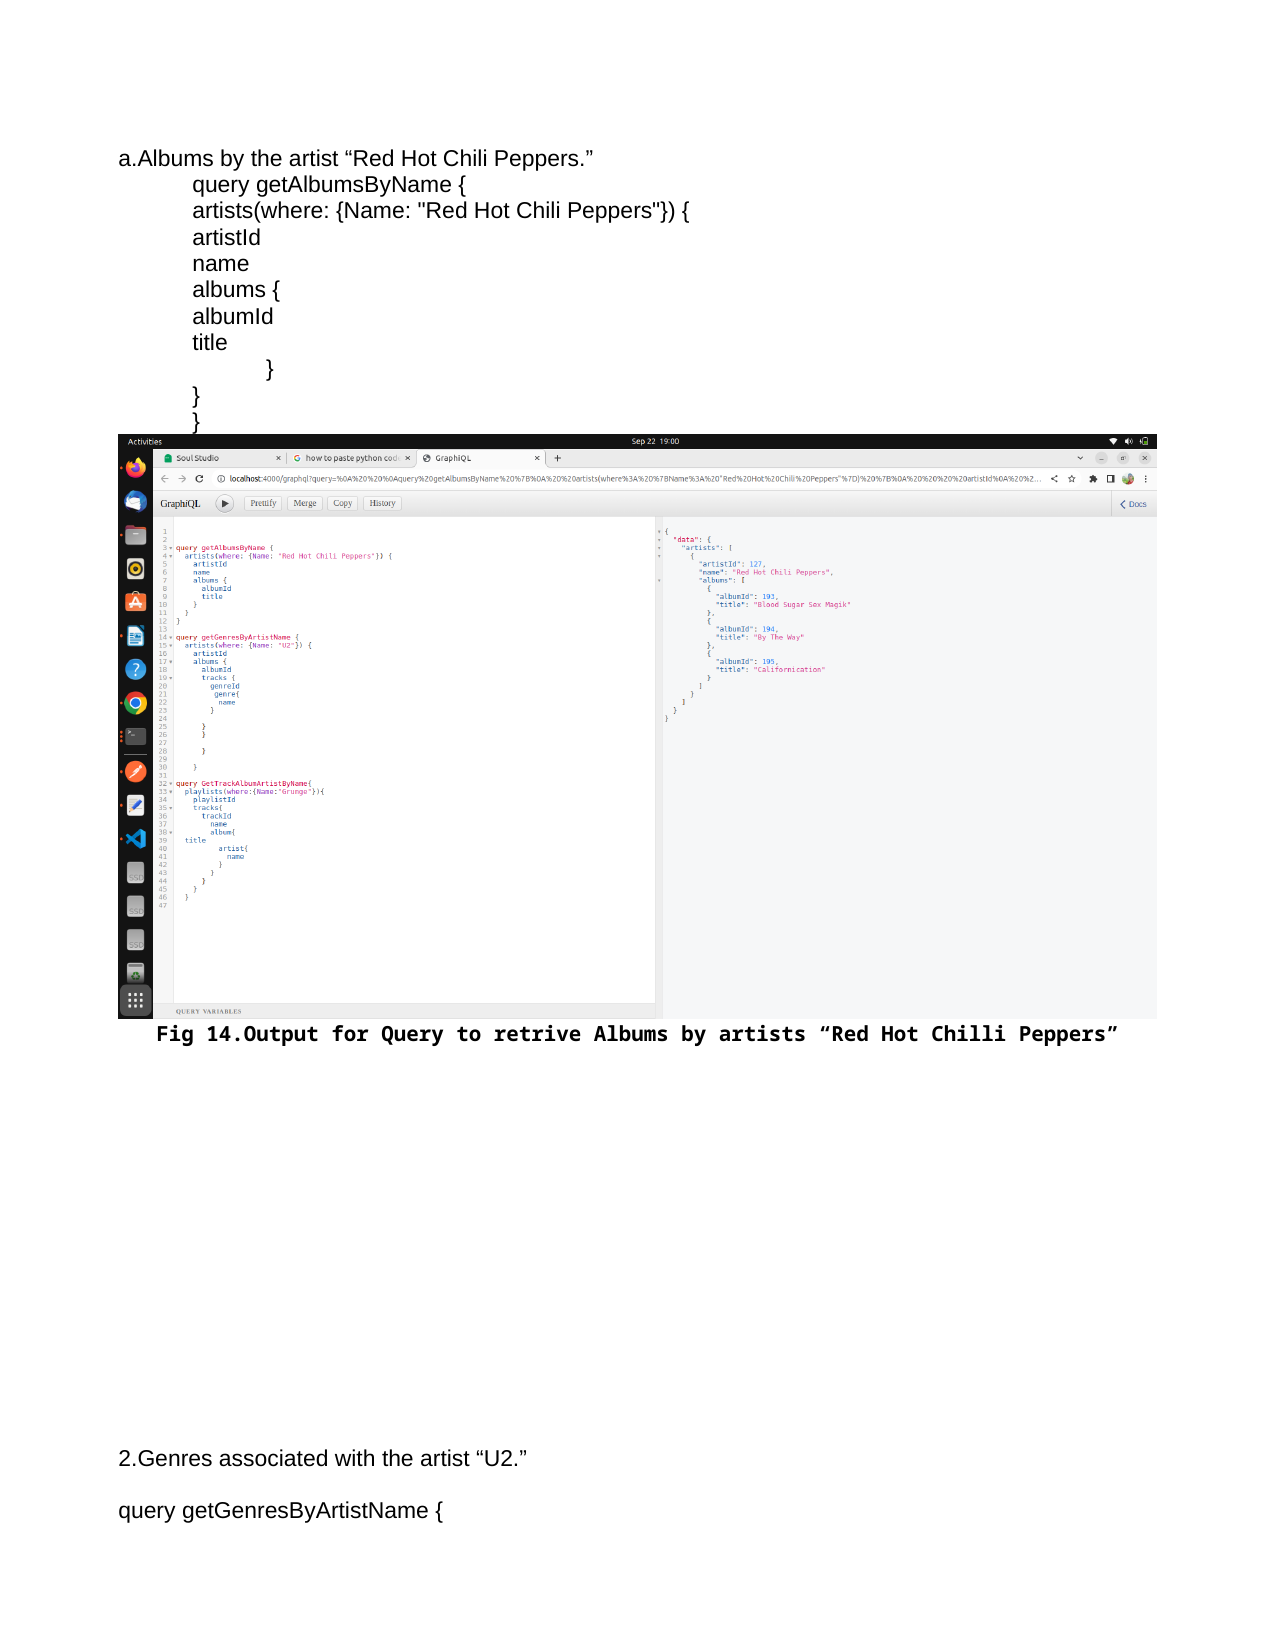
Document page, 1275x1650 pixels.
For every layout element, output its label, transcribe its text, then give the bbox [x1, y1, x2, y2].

text albums { [118, 276, 1157, 303]
text artistId [118, 223, 1157, 250]
text Fig 14.Output for Query to retrive Albums by artists “Red Hot Chilli Peppers” [118, 1019, 1157, 1047]
text a.Albums by the artist “Red Hot Chili Peppers.” [118, 144, 1157, 171]
text } [118, 382, 1157, 408]
text albumId [118, 303, 1157, 329]
text } [118, 408, 1157, 434]
text 2.Genres associated with the artist “U2.” [118, 1444, 1157, 1471]
text name [118, 250, 1157, 276]
text query getAlbumsByName { [118, 171, 1157, 197]
text title [118, 329, 1157, 355]
picture [118, 434, 1157, 1019]
text } [118, 355, 1157, 382]
text artists(where: {Name: "Red Hot Chili Peppers"}) { [118, 197, 1157, 223]
text query getGenresByArtistName { [118, 1497, 1157, 1523]
